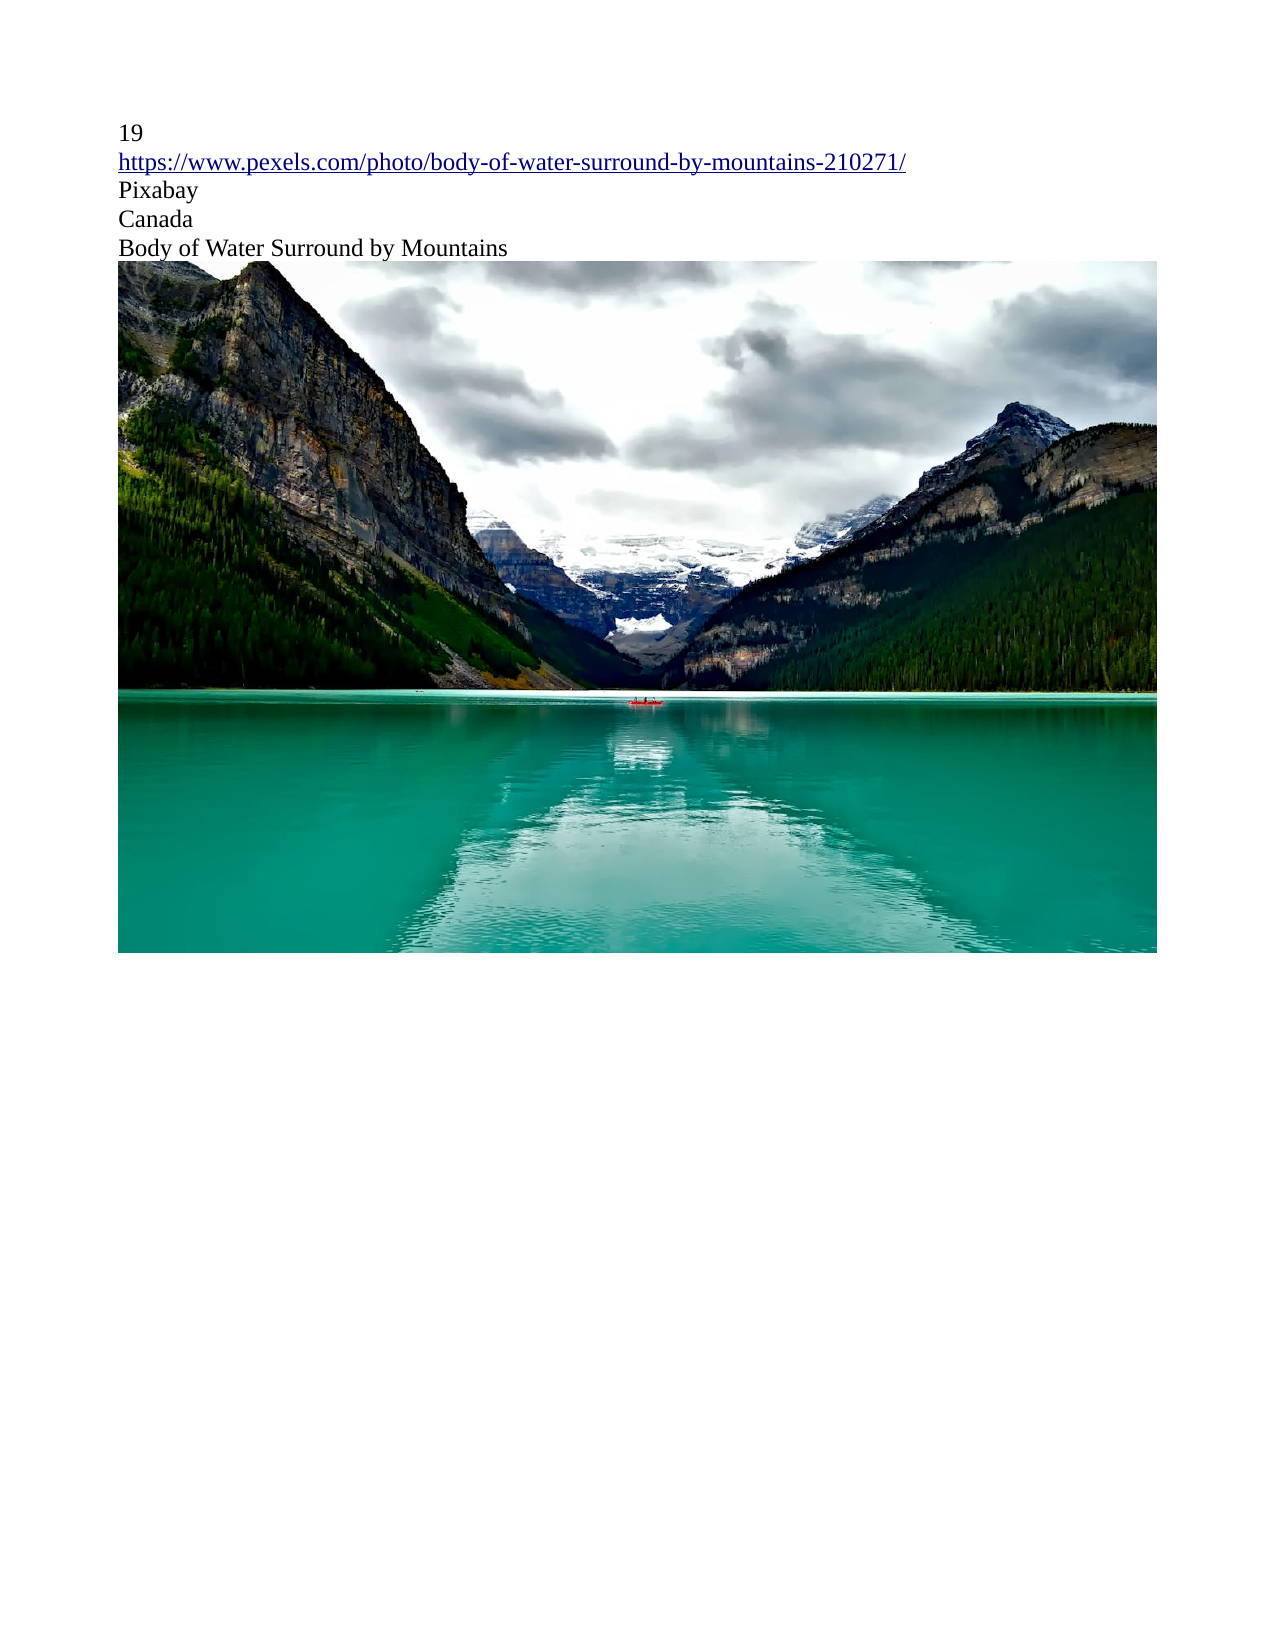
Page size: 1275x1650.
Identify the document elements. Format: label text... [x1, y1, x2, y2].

text https://www.pexels.com/photo/body-of-water-surround-by-mountains-210271/ [118, 147, 1157, 176]
text 19 [118, 118, 1157, 147]
text Body of Water Surround by Mountains [118, 233, 1157, 261]
picture [118, 261, 1157, 953]
text Canada [118, 204, 1157, 233]
text Pixabay [118, 176, 1157, 204]
